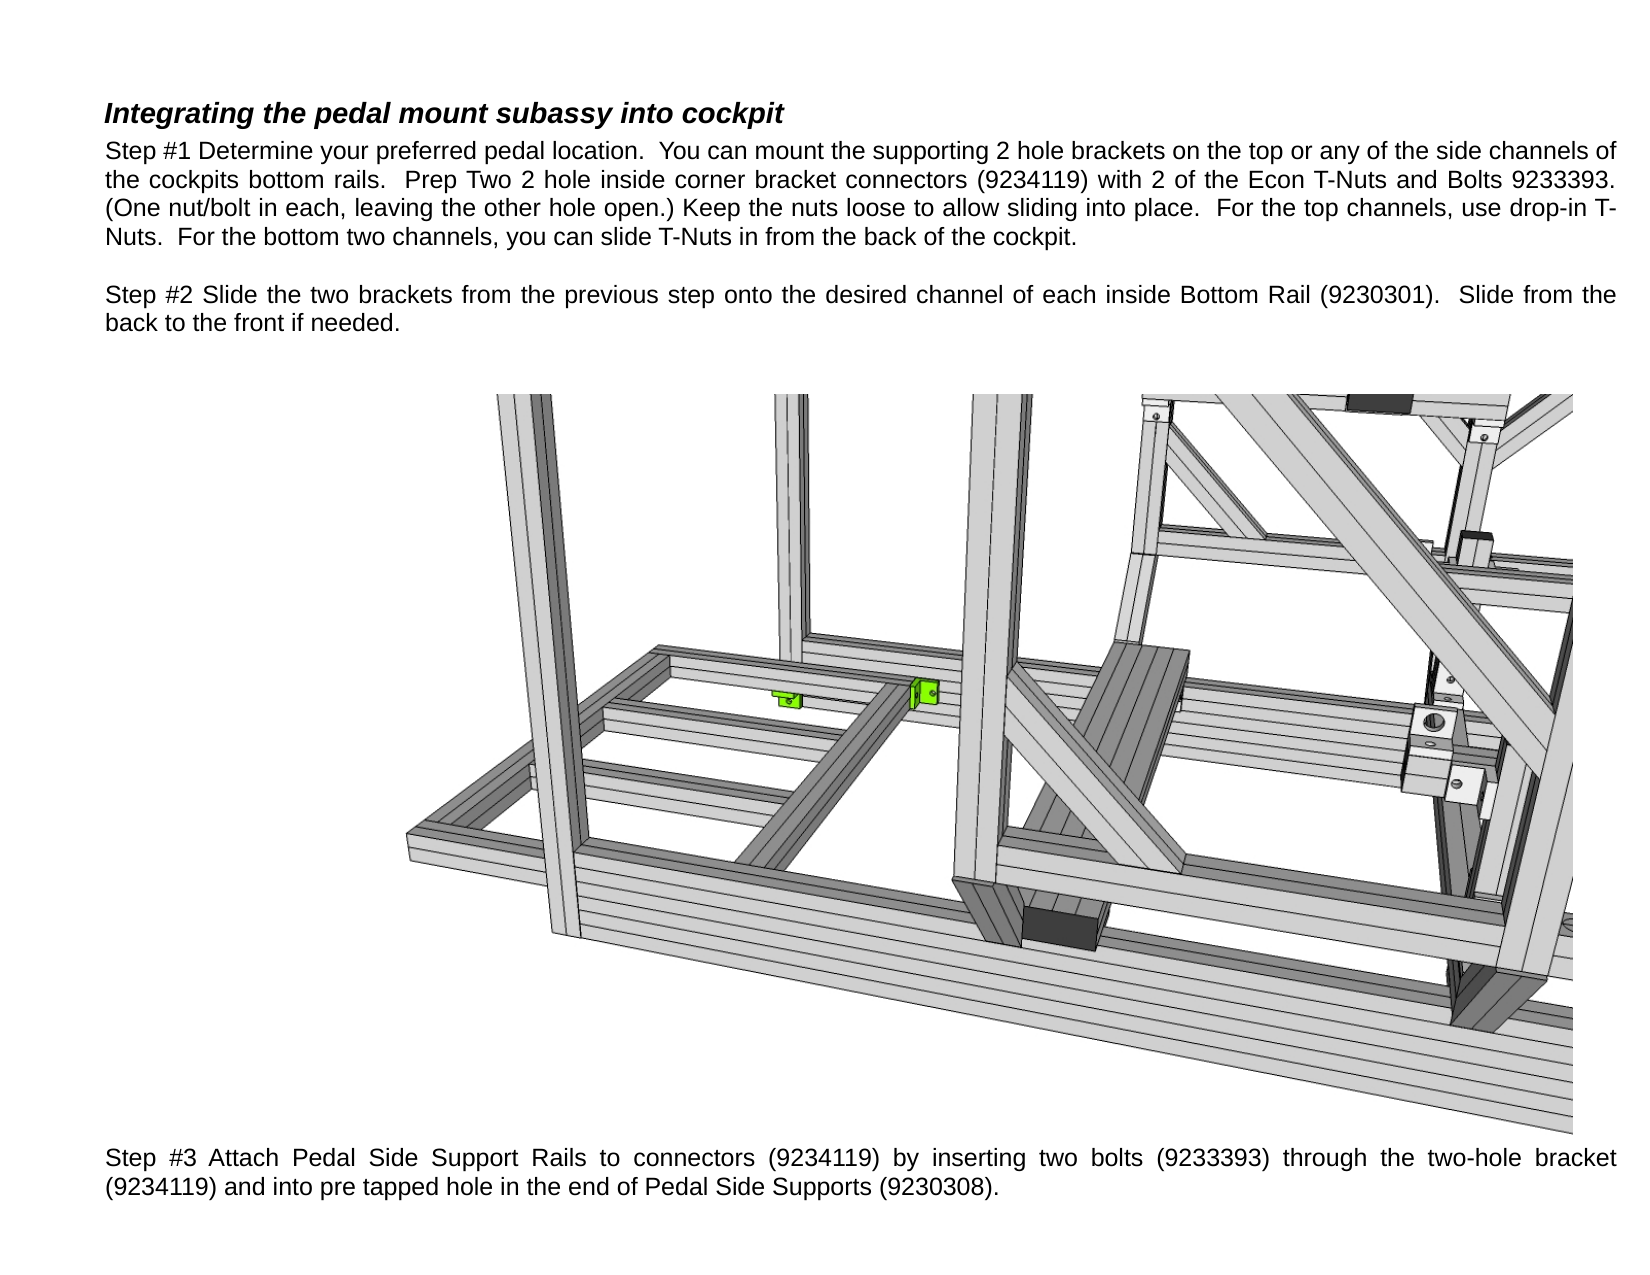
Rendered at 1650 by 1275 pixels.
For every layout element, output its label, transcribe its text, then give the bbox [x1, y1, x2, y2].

text Step #2 Slide the two brackets from the previous step onto the desired channel of each inside Bottom Rail (9230301). Slide from the back to the front if needed. [105, 279, 1620, 337]
text Step #3 Attach Pedal Side Support Rails to connectors (9234119) by inserting two bolts (9233393) through the two-hole bracket (9234119) and into pre tapped hole in the end of Pedal Side Supports (9230308). [105, 1143, 1620, 1200]
subtitle Integrating the pedal mount subassy into cockpit [30, 96, 1620, 129]
text Step #1 Determine your preferred pedal location. You can mount the supporting 2 hole brackets on the top or any of the side channels of the cockpits bottom rails. Prep Two 2 hole inside corner bracket connectors (9234119) with 2 of the Econ T-Nuts and Bolts 9233393. (One nut/bolt in each, leaving the other hole open.) Keep the nuts loose to allow sliding into place. For the top channels, use drop-in T-Nuts. For the bottom two channels, you can slide T-Nuts in from the back of the cockpit. [105, 136, 1620, 251]
picture [105, 394, 1573, 1143]
